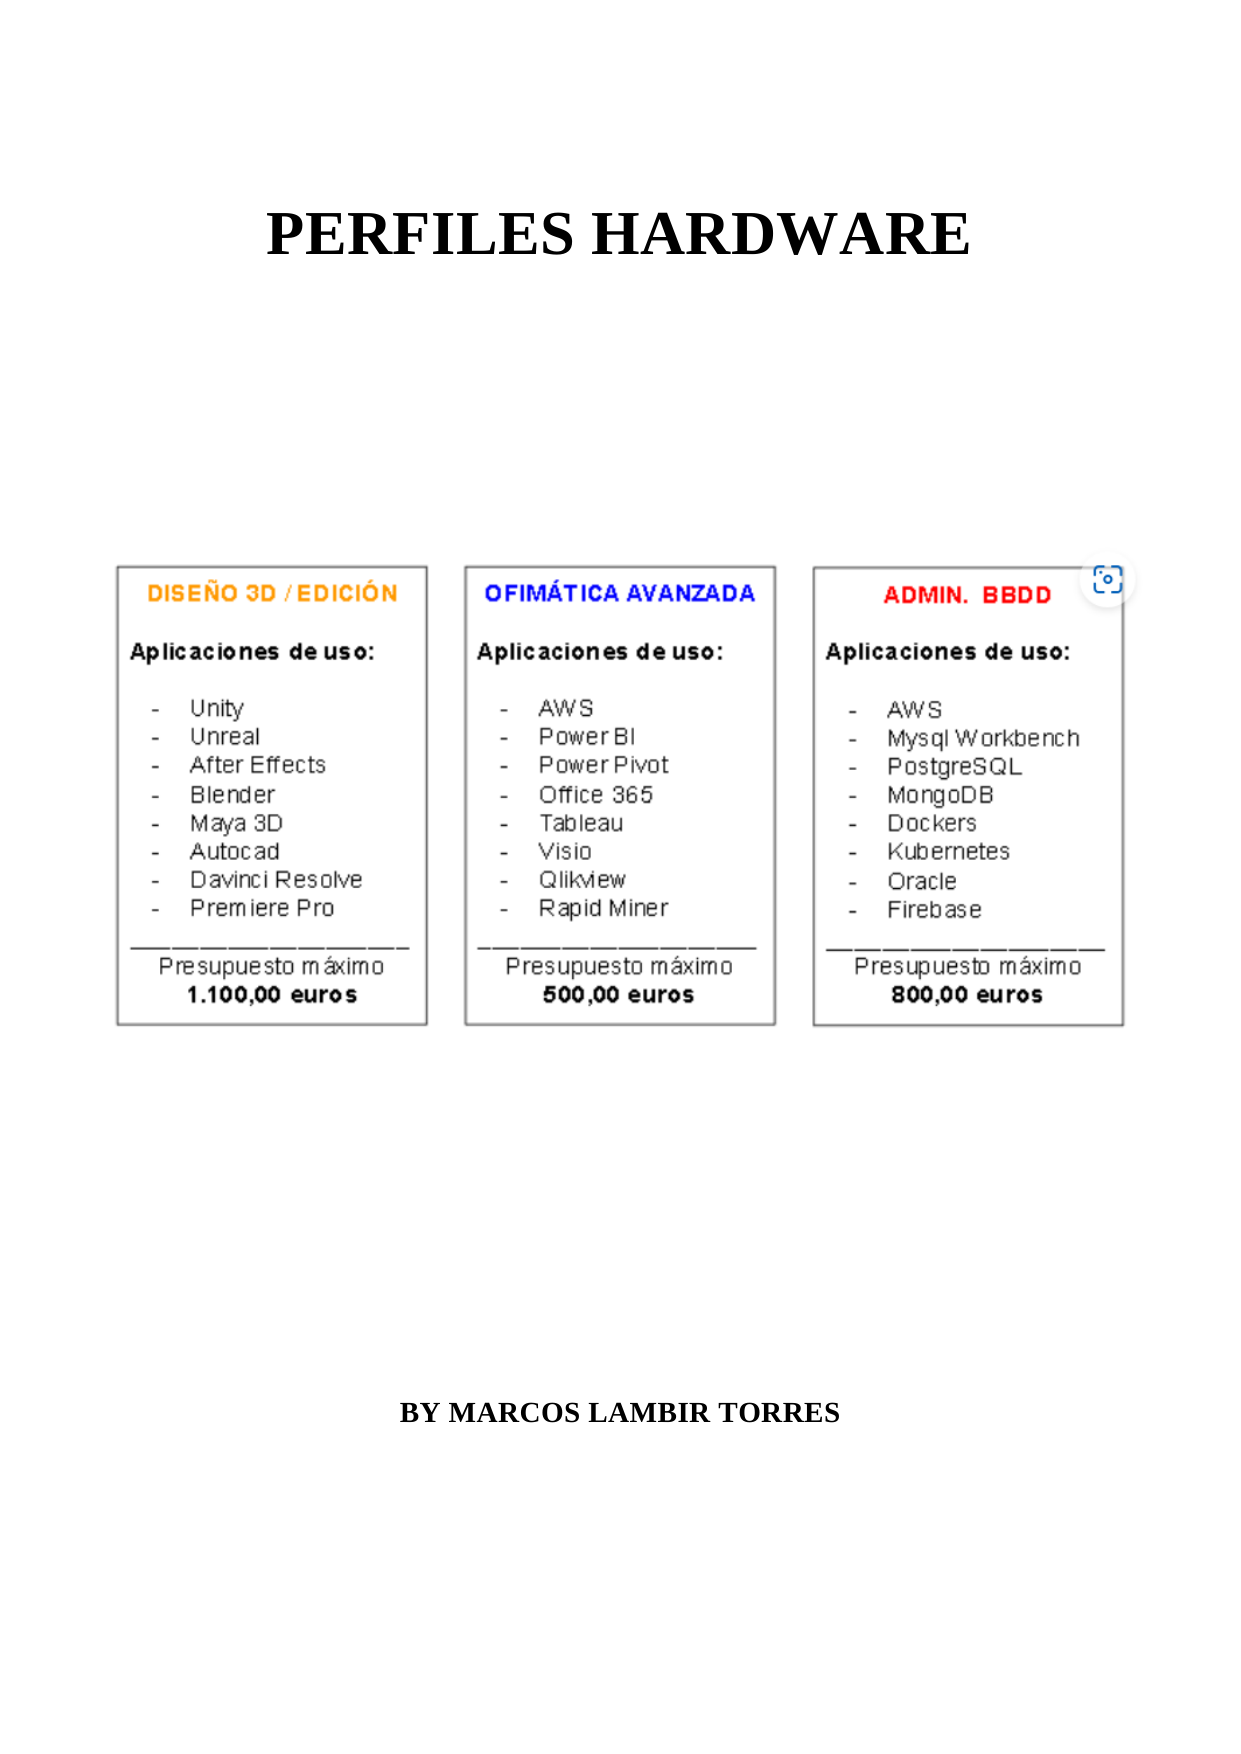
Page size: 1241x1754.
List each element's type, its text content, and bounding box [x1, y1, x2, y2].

subtitle By marcos lambir torres [75, 1395, 1165, 1429]
subtitle PERFILES HARDWARE [75, 196, 1165, 495]
